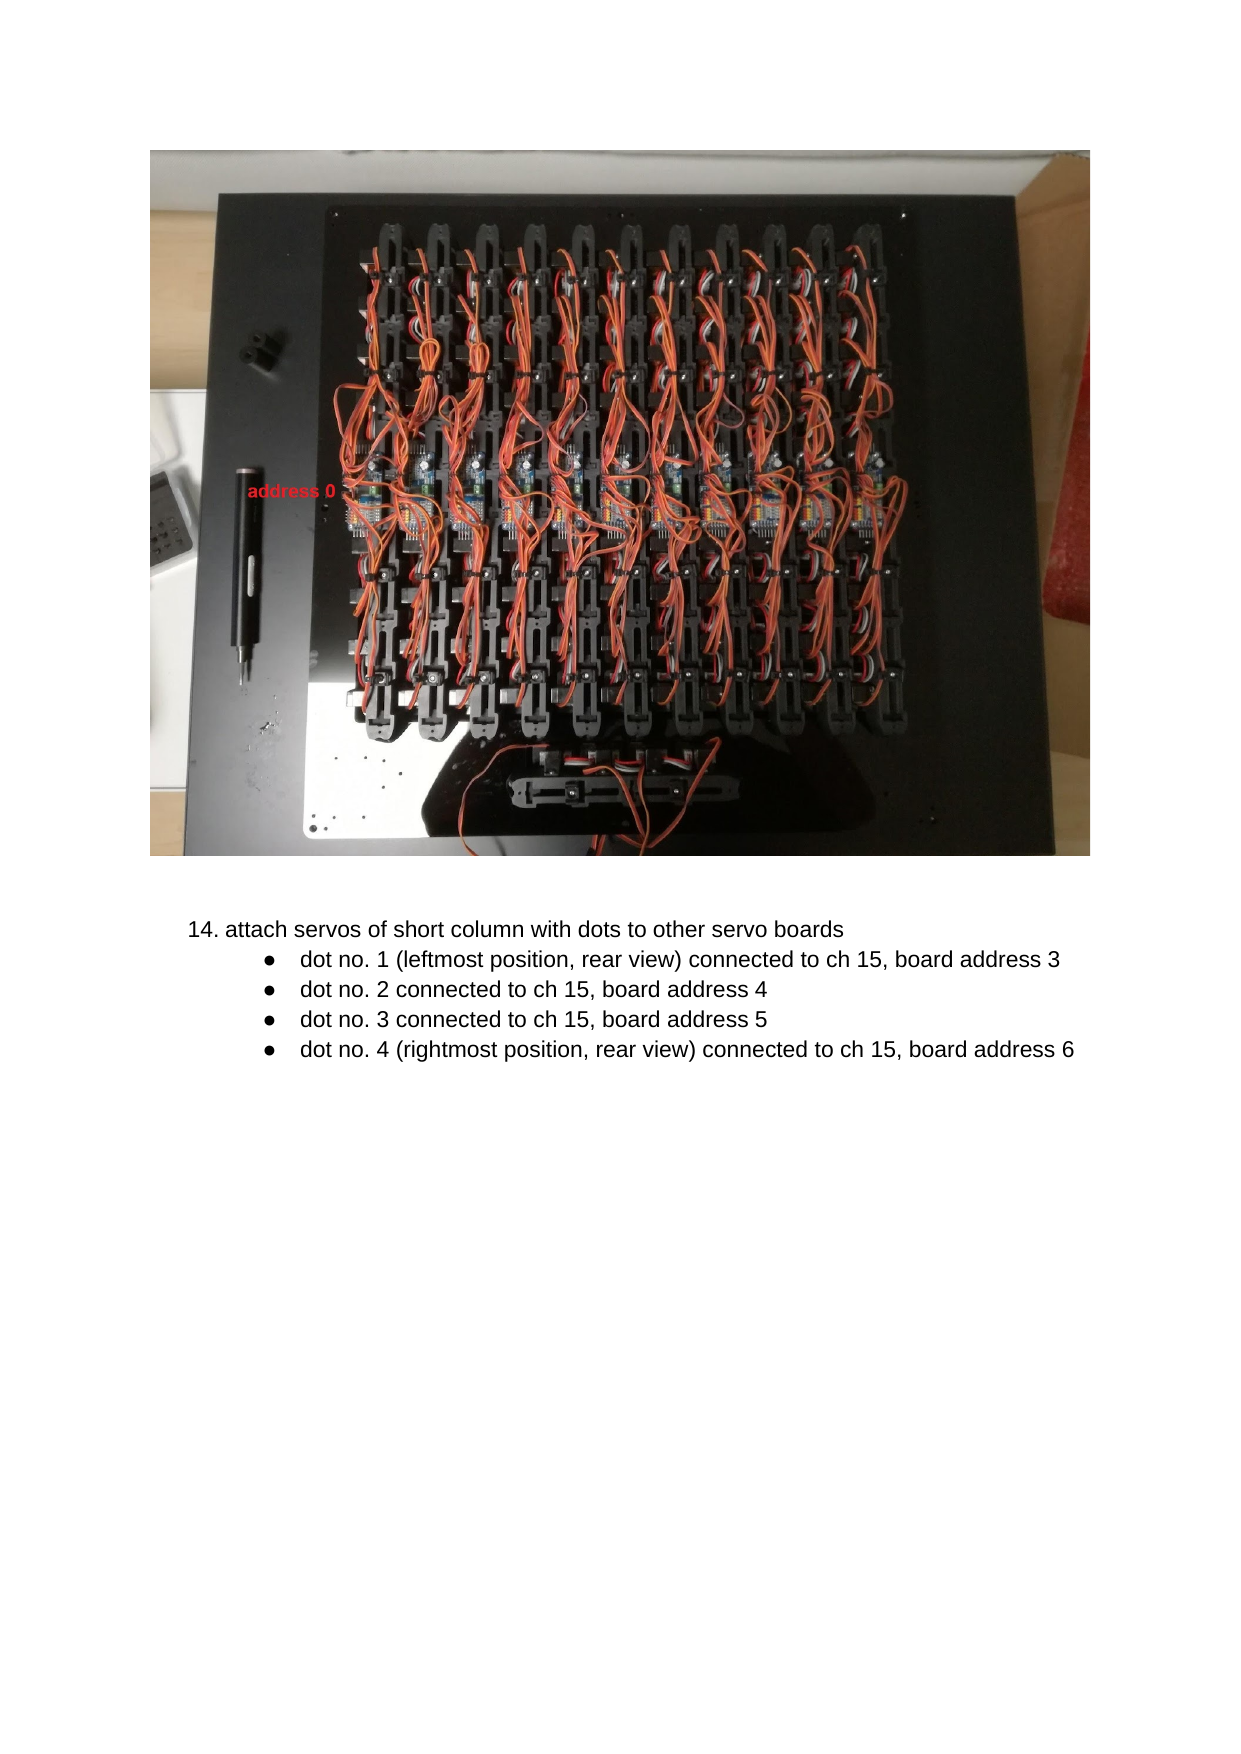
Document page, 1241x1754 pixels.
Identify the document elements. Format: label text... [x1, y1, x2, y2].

list dot no. 3 connected to ch 15, board address 5 [262, 1006, 1090, 1032]
picture [150, 150, 1091, 856]
list dot no. 2 connected to ch 15, board address 4 [262, 976, 1090, 1002]
list dot no. 4 (rightmost position, rear view) connected to ch 15, board address 6 [262, 1036, 1090, 1063]
list dot no. 1 (leftmost position, rear view) connected to ch 15, board address 3 [262, 946, 1090, 972]
list attach servos of short column with dots to other servo boards [187, 916, 1090, 942]
